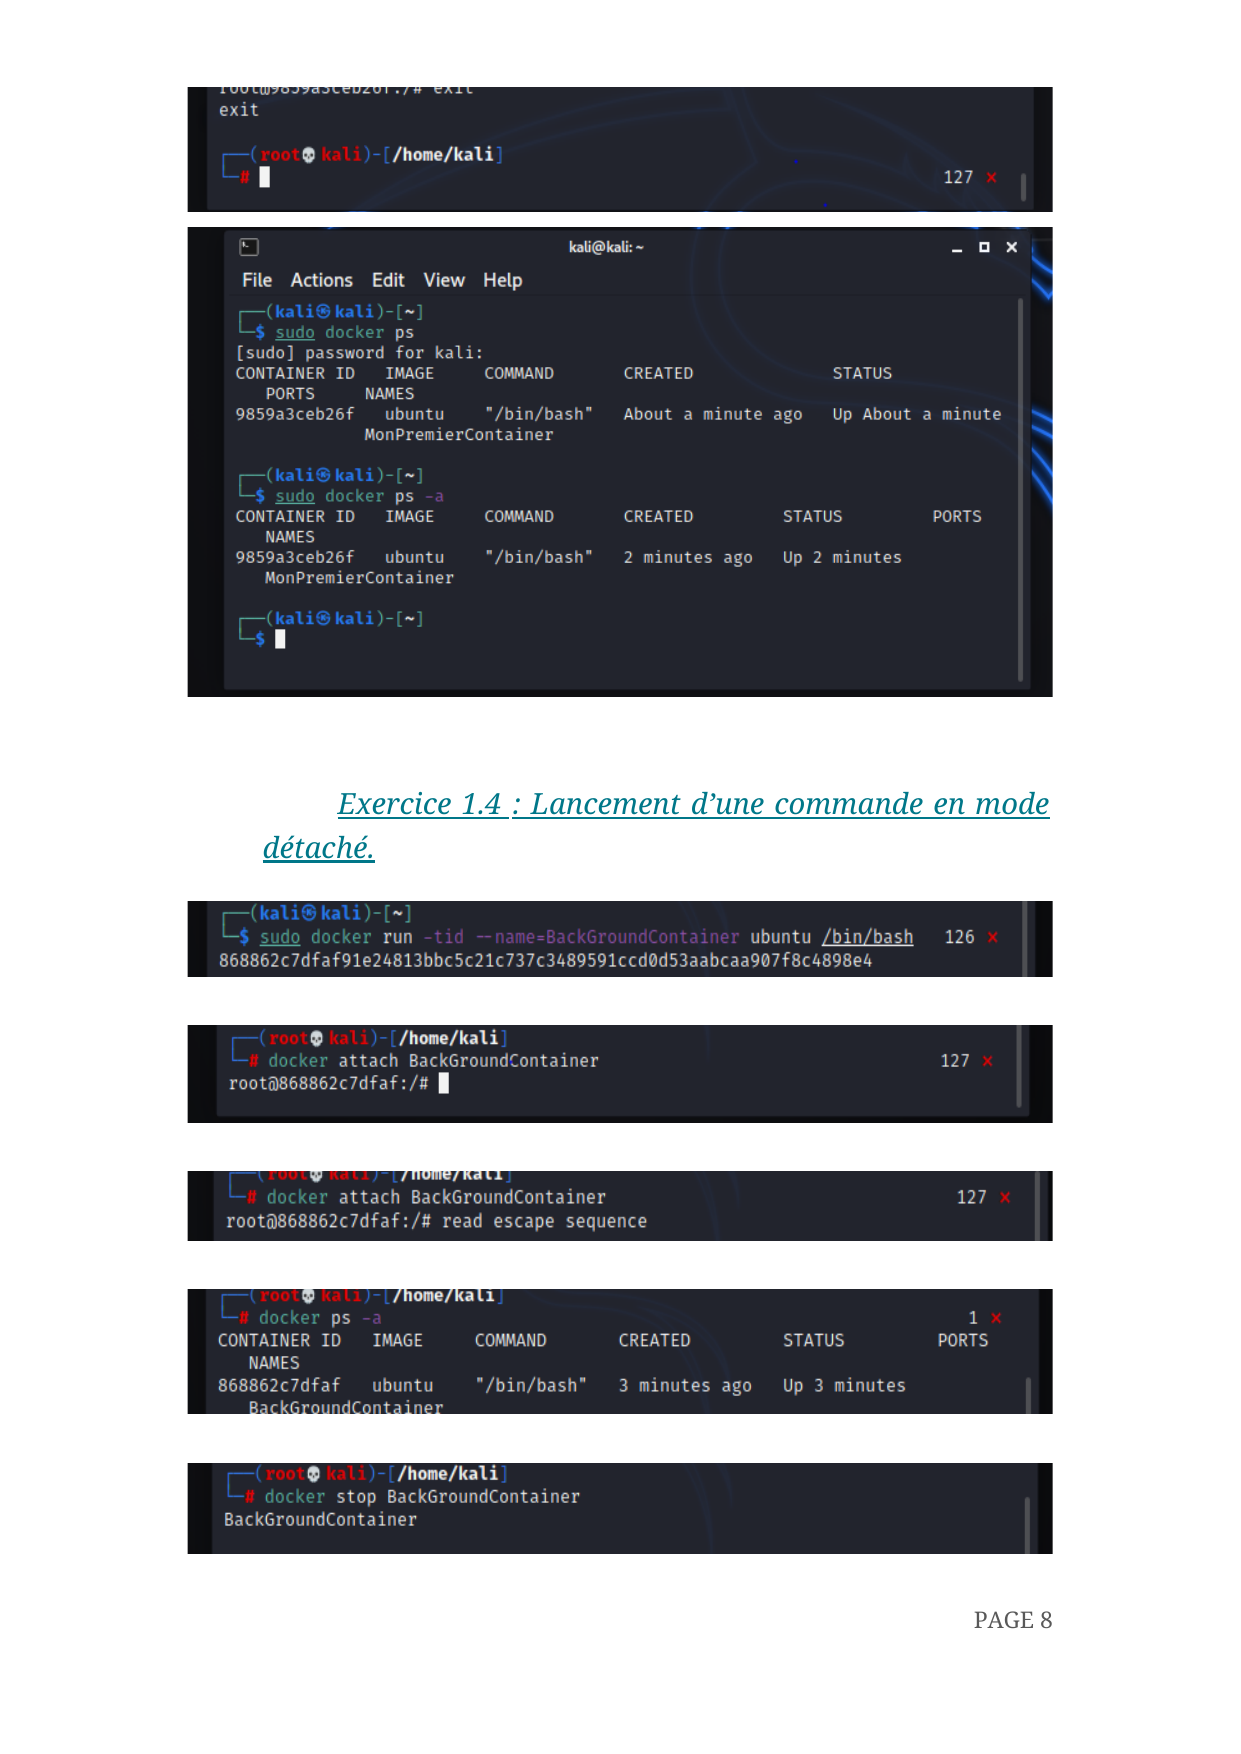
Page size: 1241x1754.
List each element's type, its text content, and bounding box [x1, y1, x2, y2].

subtitle Exercice 1.4 : Lancement d’une commande en mode détaché. [262, 783, 1053, 867]
